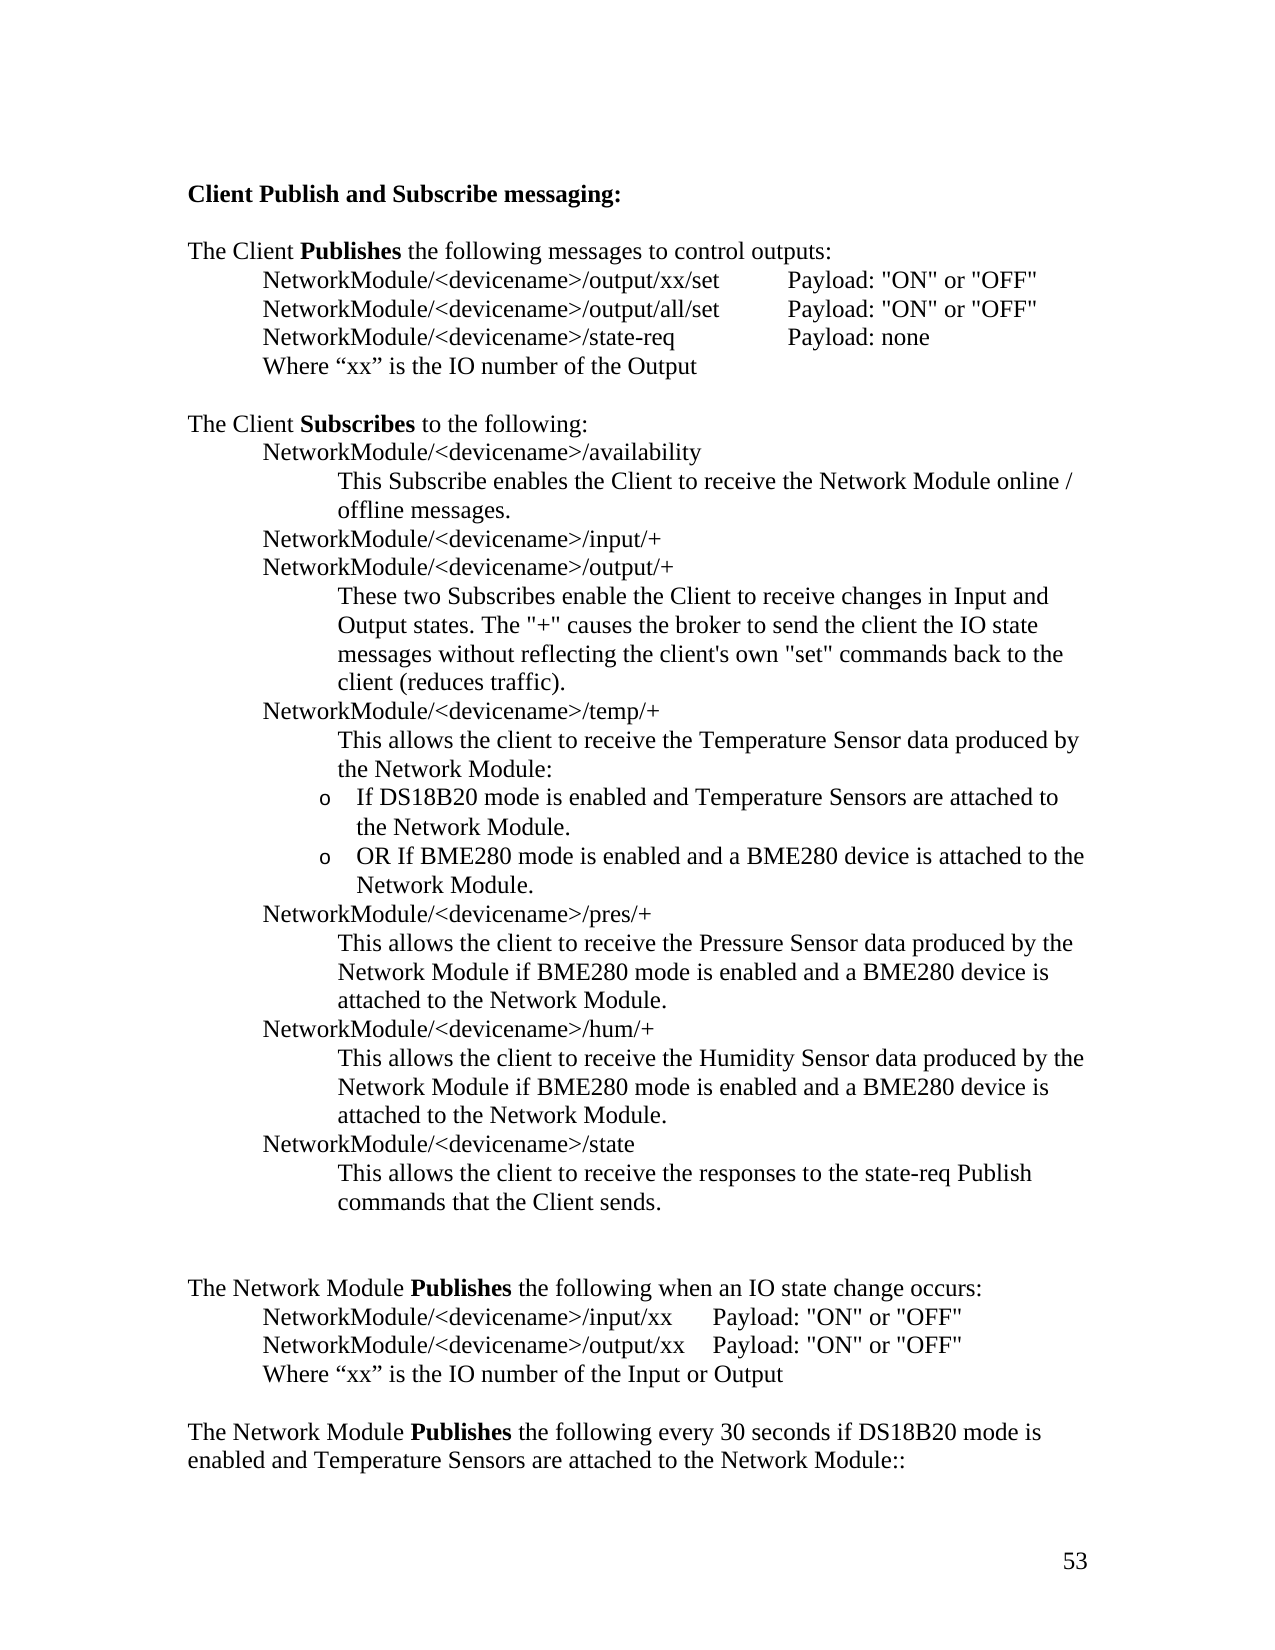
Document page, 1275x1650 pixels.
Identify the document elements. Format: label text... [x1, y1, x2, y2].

text NetworkModule/<devicename>/output/all/set Payload: "ON" or "OFF" [262, 294, 1087, 322]
text Where “xx” is the IO number of the Input or Output [262, 1359, 1087, 1388]
text NetworkModule/<devicename>/pres/+ [262, 899, 1087, 928]
text NetworkModule/<devicename>/input/xx Payload: "ON" or "OFF" [262, 1302, 1087, 1330]
text NetworkModule/<devicename>/temp/+ [262, 696, 1087, 725]
text The Network Module Publishes the following when an IO state change occurs: [187, 1273, 1087, 1302]
text NetworkModule/<devicename>/state [262, 1129, 1087, 1158]
list OR If BME280 mode is enabled and a BME280 device is attached to the Network Module. [319, 841, 1087, 899]
text NetworkModule/<devicename>/availability [262, 437, 1087, 466]
text Client Publish and Subscribe messaging: [187, 179, 1087, 207]
text These two Subscribes enable the Client to receive changes in Input and Output states. The "+" causes the broker to send the client the IO state messages without reflecting the client's own "set" commands back to the client (reduces traffic). [337, 581, 1087, 696]
text The Client Publishes the following messages to control outputs: [187, 236, 1087, 265]
text NetworkModule/<devicename>/input/+ [262, 524, 1087, 552]
text Where “xx” is the IO number of the Output [262, 351, 1087, 380]
text This allows the client to receive the Temperature Sensor data produced by the Network Module: [337, 725, 1087, 782]
text The Client Subscribes to the following: [187, 409, 1087, 437]
text NetworkModule/<devicename>/hum/+ [262, 1014, 1087, 1043]
text NetworkModule/<devicename>/state-req Payload: none [262, 322, 1087, 351]
text NetworkModule/<devicename>/output/+ [262, 552, 1087, 581]
text This allows the client to receive the Humidity Sensor data produced by the Network Module if BME280 mode is enabled and a BME280 device is attached to the Network Module. [337, 1043, 1087, 1129]
text This allows the client to receive the Pressure Sensor data produced by the Network Module if BME280 mode is enabled and a BME280 device is attached to the Network Module. [337, 928, 1087, 1014]
text This allows the client to receive the responses to the state-req Publish commands that the Client sends. [337, 1158, 1087, 1215]
text NetworkModule/<devicename>/output/xx/set Payload: "ON" or "OFF" [262, 265, 1087, 294]
text This Subscribe enables the Client to receive the Network Module online / offline messages. [337, 466, 1087, 524]
text NetworkModule/<devicename>/output/xx Payload: "ON" or "OFF" [262, 1330, 1087, 1359]
list If DS18B20 mode is enabled and Temperature Sensors are attached to the Network Module. [319, 782, 1087, 841]
text The Network Module Publishes the following every 30 seconds if DS18B20 mode is enabled and Temperature Sensors are attached to the Network Module:: [187, 1417, 1087, 1474]
